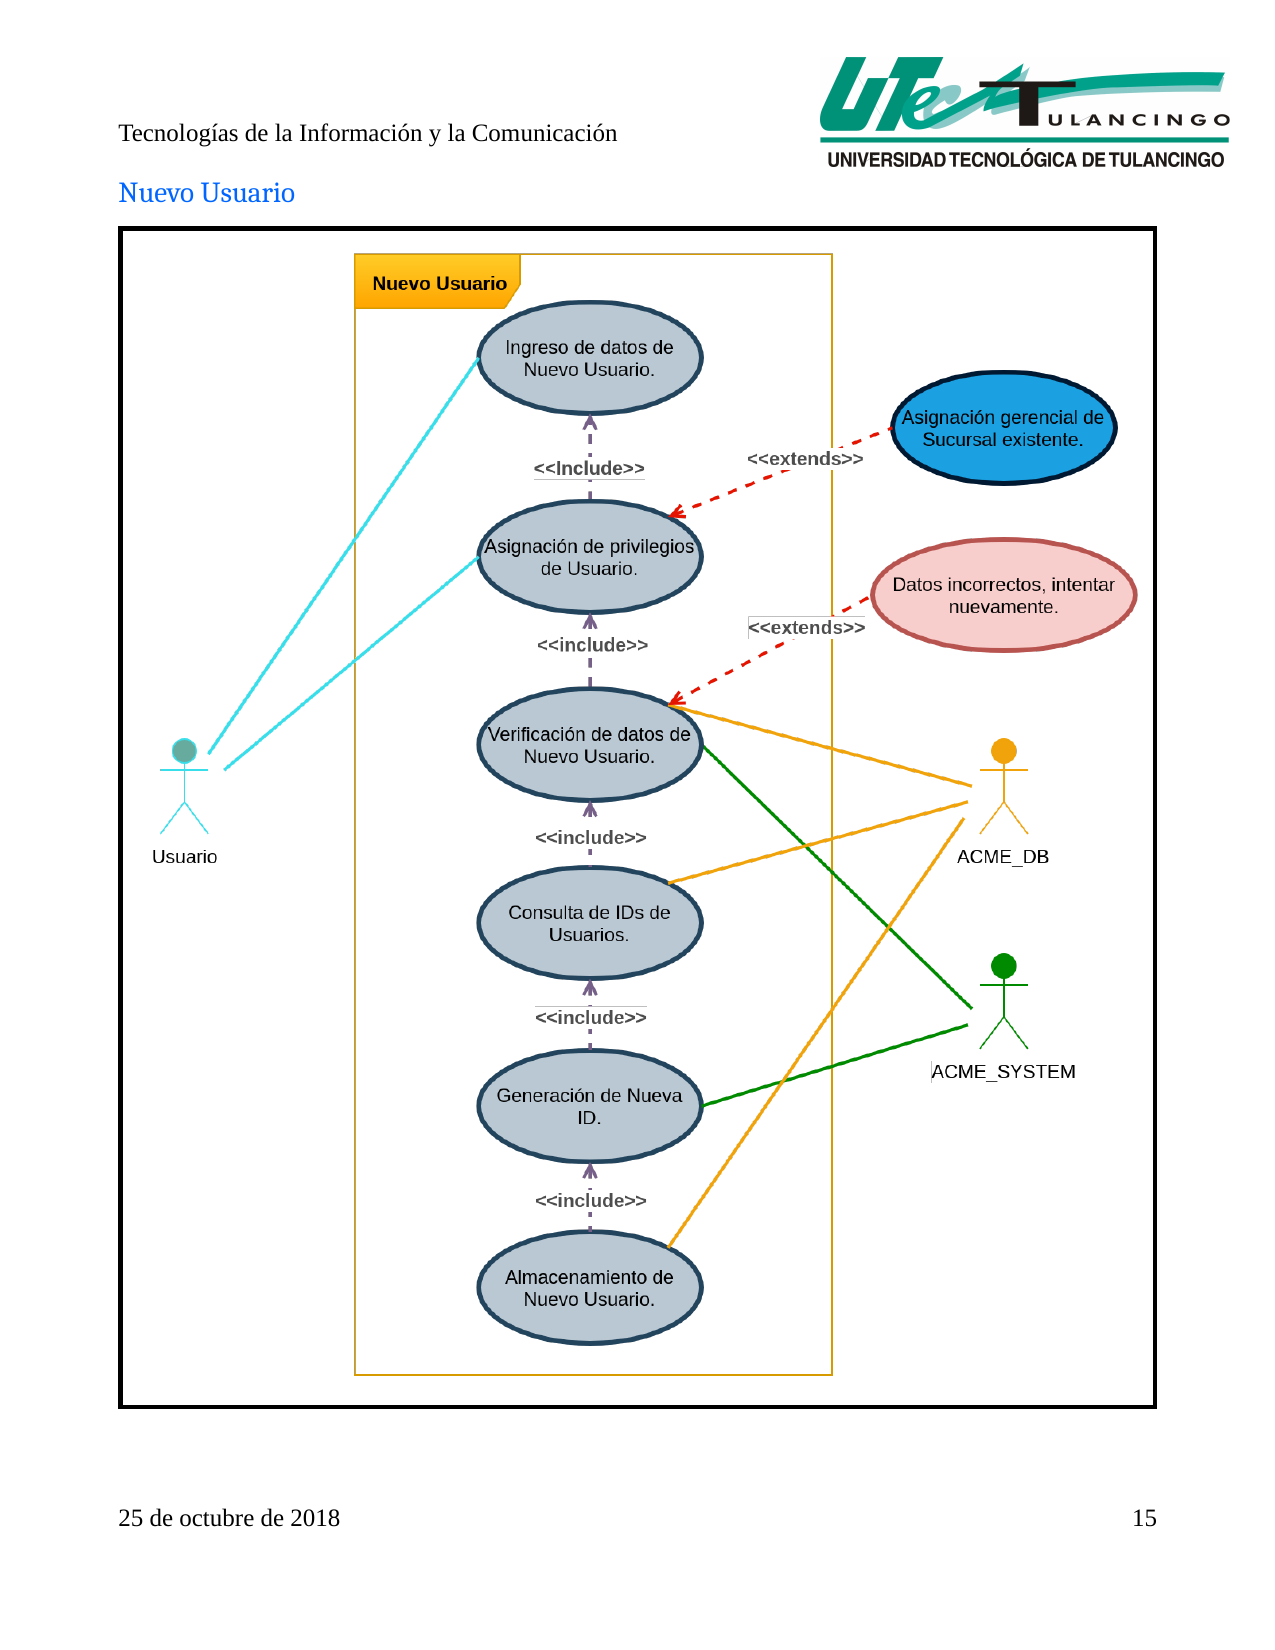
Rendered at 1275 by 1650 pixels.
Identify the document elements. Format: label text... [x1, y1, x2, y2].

picture [820, 57, 1230, 167]
text Nuevo Usuario [118, 176, 1157, 210]
picture [118, 226, 1157, 1409]
